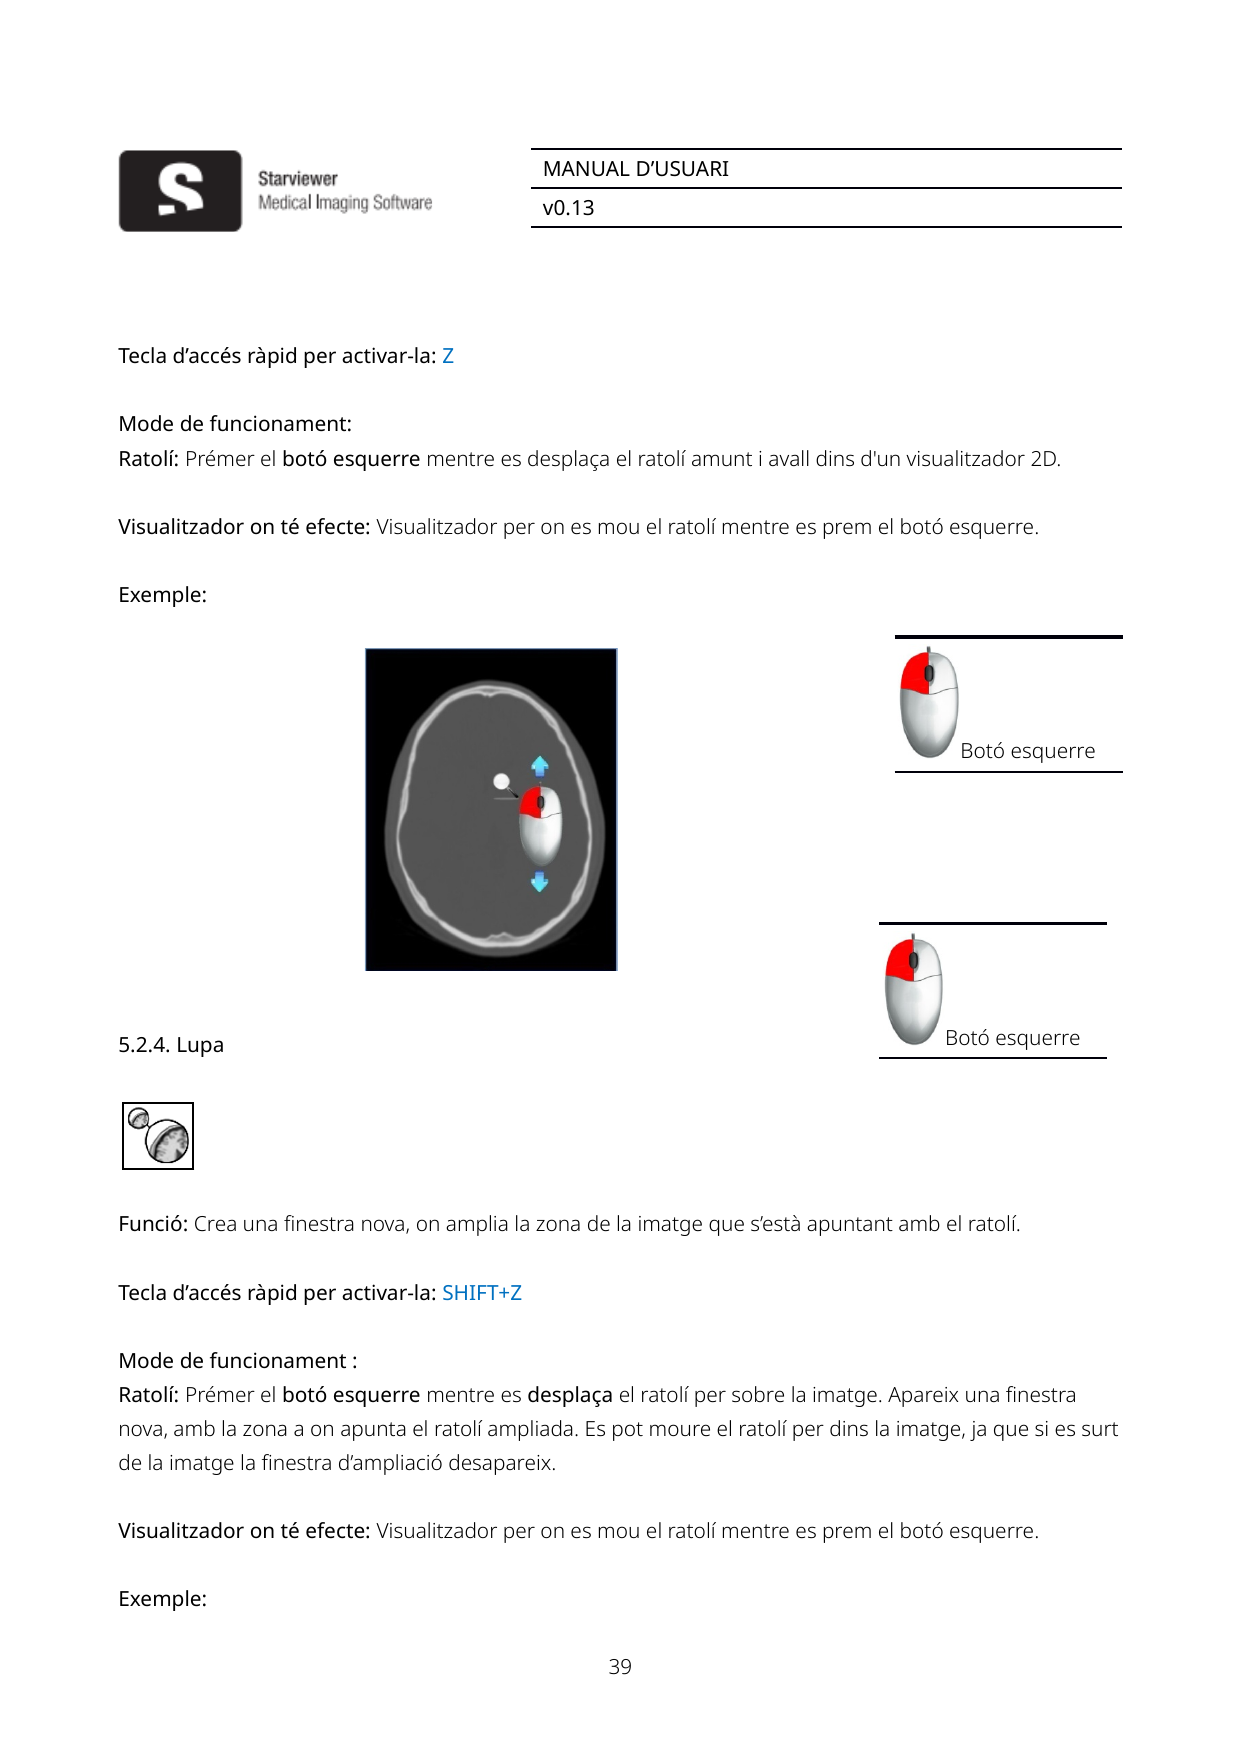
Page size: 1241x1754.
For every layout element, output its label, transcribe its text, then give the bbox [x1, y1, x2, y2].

table_header Botó esquerre [879, 925, 1107, 1057]
text Visualitzador on té efecte: Visualitzador per on es mou el ratolí mentre es prem el botó esquerre. [118, 512, 1122, 540]
picture [882, 931, 945, 1046]
text Ratolí: Prémer el botó esquerre mentre es desplaça el ratolí per sobre la imatge. Apareix una finestra nova, amb la zona a on apunta el ratolí ampliada. Es pot moure el ratolí per dins la imatge, ja que si es surt de la imatge la finestra d’ampliació desapareix. [118, 1380, 1122, 1476]
text Tecla d’accés ràpid per activar-la: SHIFT+Z [118, 1278, 1122, 1306]
text Funció: Crea una finestra nova, on amplia la zona de la imatge que s’està apuntant amb el ratolí. [118, 1209, 1122, 1238]
text Exemple: [118, 1584, 1122, 1613]
text Exemple: [118, 580, 1122, 608]
picture [364, 648, 618, 971]
subtitle [1107, 1030, 1122, 1058]
table_header Botó esquerre [895, 639, 1122, 771]
text Mode de funcionament: [118, 409, 1122, 438]
picture [127, 1107, 190, 1165]
text Mode de funcionament : [118, 1346, 1122, 1374]
text Ratolí: Prémer el botó esquerre mentre es desplaça el ratolí amunt i avall dins d'un visualitzador 2D. [118, 444, 1122, 472]
subtitle Lupa [118, 1030, 879, 1058]
picture [897, 644, 960, 759]
text Tecla d’accés ràpid per activar-la: Z [118, 341, 1122, 370]
text Visualitzador on té efecte: Visualitzador per on es mou el ratolí mentre es prem el botó esquerre. [118, 1516, 1122, 1544]
